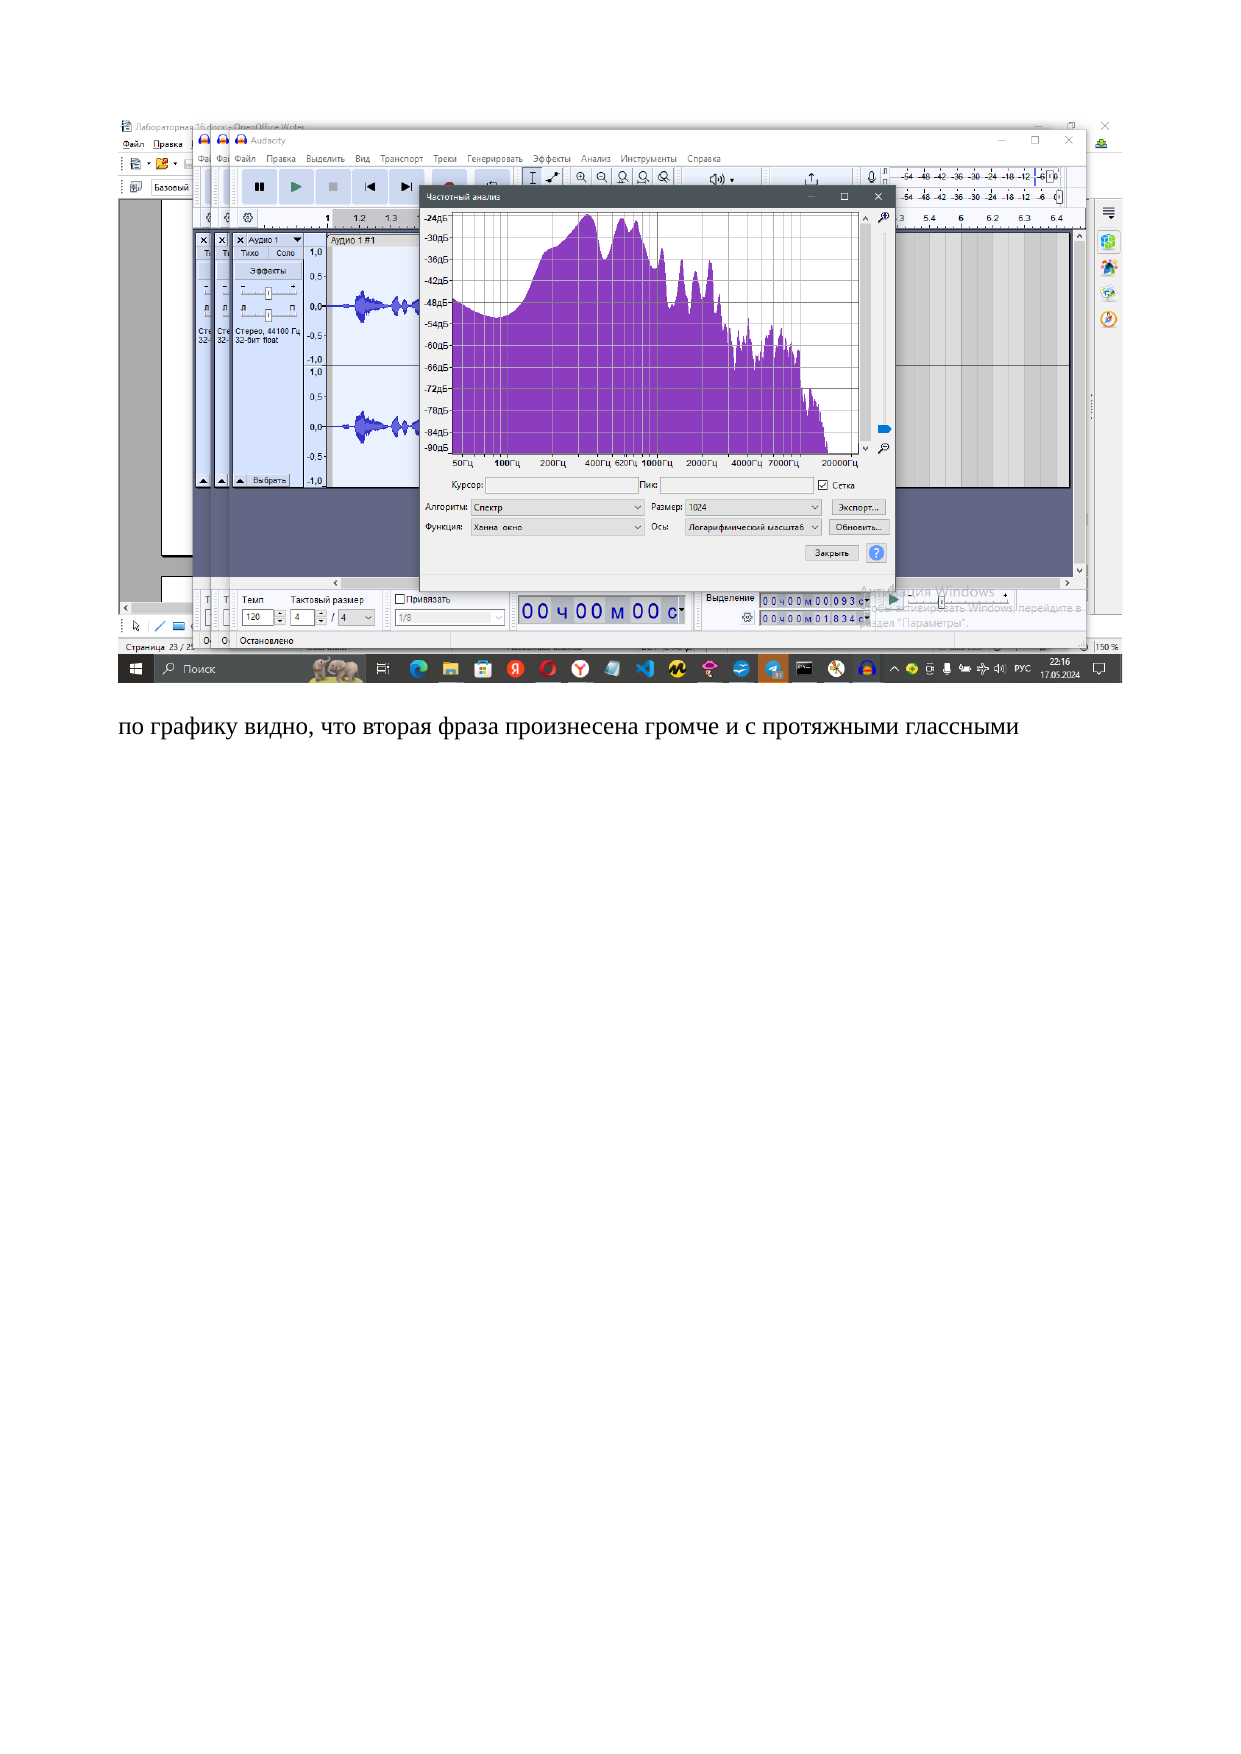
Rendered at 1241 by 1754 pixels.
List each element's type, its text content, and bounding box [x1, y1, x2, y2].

text по графику видно, что вторая фраза произнесена громче и с протяжными глассными [118, 711, 1122, 740]
picture [118, 118, 1123, 683]
